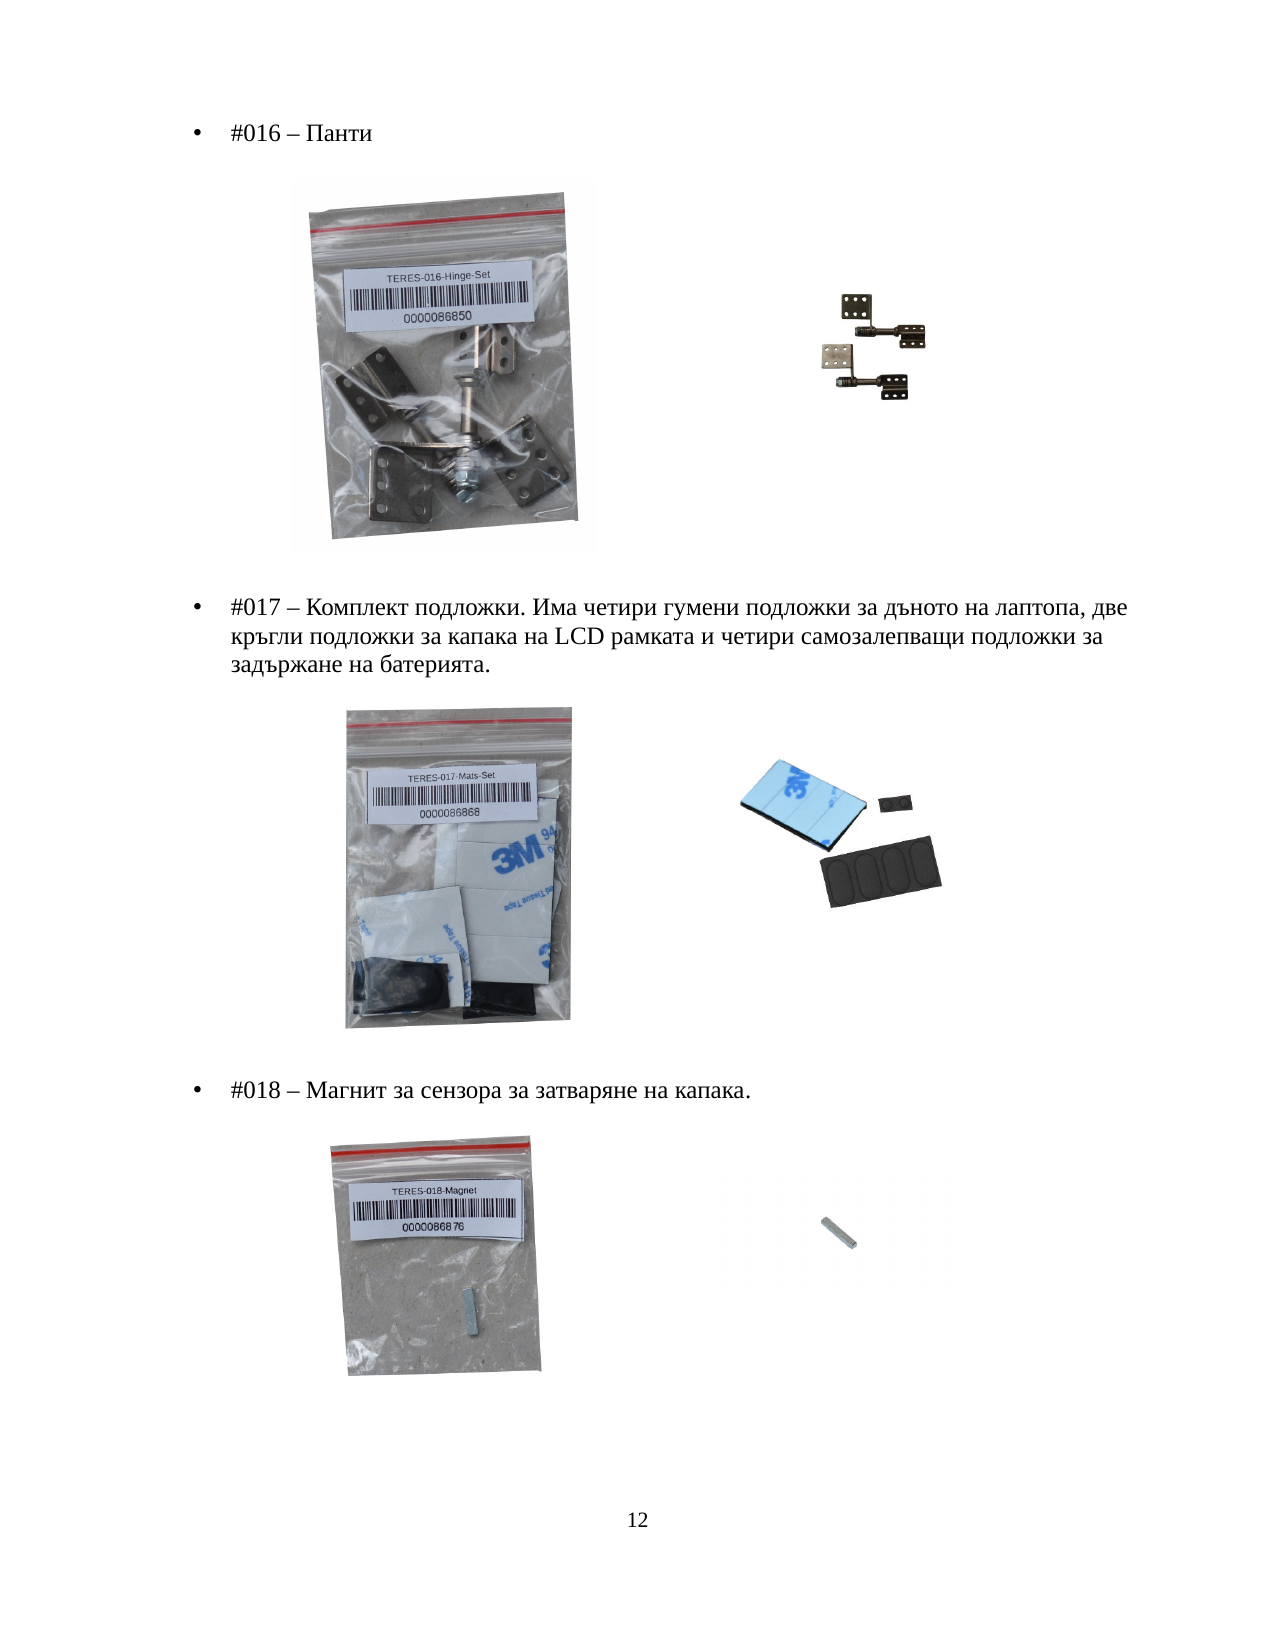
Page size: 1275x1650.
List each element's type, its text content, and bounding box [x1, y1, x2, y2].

list #017 – Комплект подложки. Има четири гумени подложки за дъното на лаптопа, две кръгли подложки за капака на LCD рамката и четири самозалепващи подложки за задържане на батерията. [193, 592, 1157, 678]
picture [714, 1171, 964, 1295]
picture [705, 732, 1048, 953]
list #016 – Панти [193, 118, 1157, 147]
picture [312, 1132, 559, 1379]
picture [291, 179, 596, 552]
picture [732, 249, 1015, 431]
picture [336, 700, 580, 1035]
list #018 – Магнит за сензора за затваряне на капака. [193, 1075, 1157, 1104]
